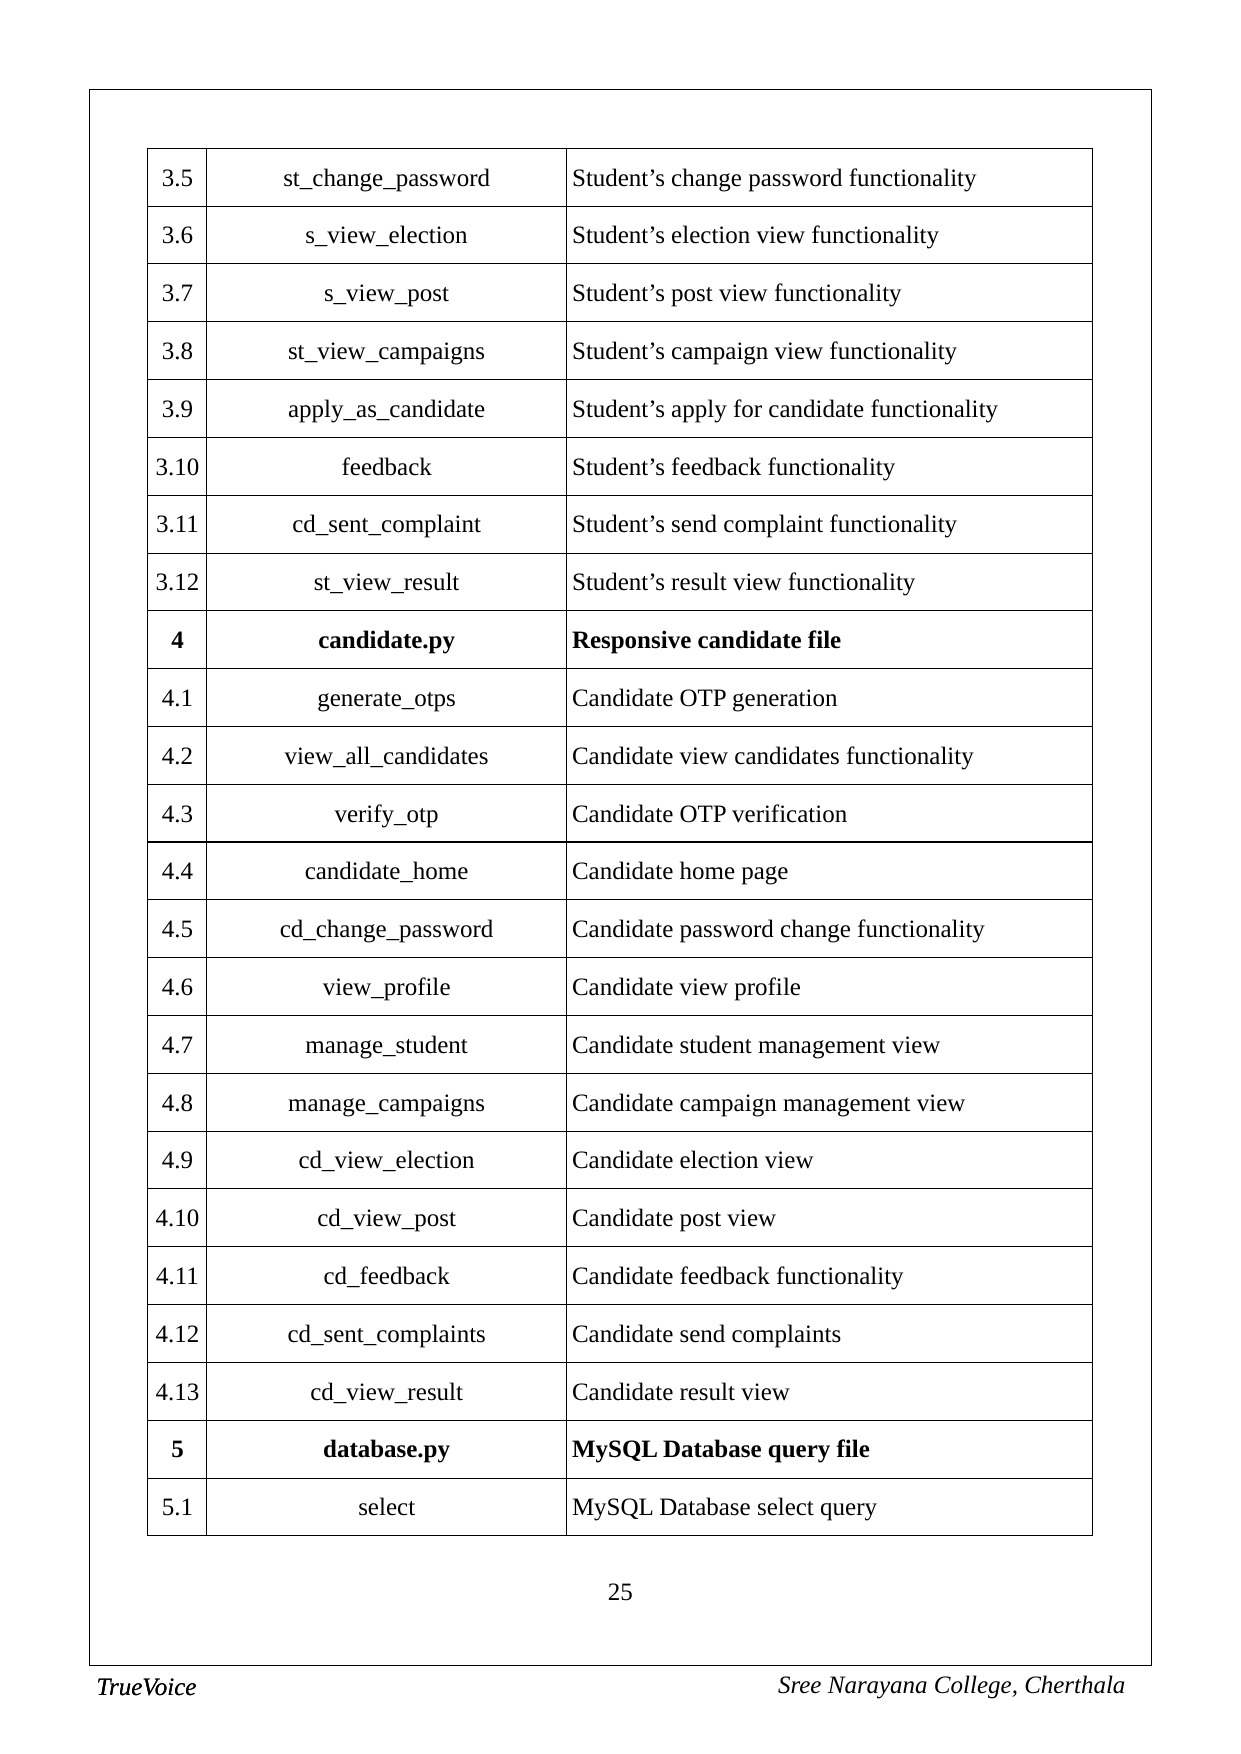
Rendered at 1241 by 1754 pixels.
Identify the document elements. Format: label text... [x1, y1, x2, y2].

table_cell manage_campaigns [207, 1074, 566, 1131]
table_cell 3.5 [148, 149, 206, 206]
table_cell Student’s feedback functionality [567, 438, 1092, 494]
table_cell Candidate feedback functionality [567, 1247, 1092, 1304]
table_cell st_change_password [207, 149, 566, 206]
table_cell select [207, 1479, 566, 1535]
table_cell Student’s result view functionality [567, 554, 1092, 610]
table_cell 4.3 [148, 785, 206, 841]
table_cell 4.11 [148, 1247, 206, 1304]
table_cell st_view_campaigns [207, 322, 566, 379]
table_cell s_view_post [207, 264, 566, 321]
table_cell 4.5 [148, 900, 206, 957]
table_cell cd_view_post [207, 1189, 566, 1246]
table_cell 5 [148, 1421, 206, 1477]
table_cell 4.9 [148, 1132, 206, 1188]
table_cell 4.1 [148, 669, 206, 726]
table_cell Candidate view candidates functionality [567, 727, 1092, 784]
table_cell verify_otp [207, 785, 566, 841]
table_cell 3.7 [148, 264, 206, 321]
table_cell generate_otps [207, 669, 566, 726]
table_cell 4 [148, 611, 206, 668]
table_cell 4.2 [148, 727, 206, 784]
table_cell st_view_result [207, 554, 566, 610]
table_cell Student’s send complaint functionality [567, 496, 1092, 552]
table_cell Student’s change password functionality [567, 149, 1092, 206]
table_cell 4.12 [148, 1305, 206, 1362]
table_cell 5.1 [148, 1479, 206, 1535]
table_cell MySQL Database query file [567, 1421, 1092, 1477]
table_cell Student’s election view functionality [567, 207, 1092, 263]
table_cell 3.10 [148, 438, 206, 494]
table_cell candidate_home [207, 843, 566, 899]
table_cell Student’s post view functionality [567, 264, 1092, 321]
table_cell 3.9 [148, 380, 206, 437]
table_cell view_all_candidates [207, 727, 566, 784]
table_cell 4.10 [148, 1189, 206, 1246]
table_cell 4.7 [148, 1016, 206, 1073]
table_cell 3.12 [148, 554, 206, 610]
table_cell candidate.py [207, 611, 566, 668]
table_cell Candidate campaign management view [567, 1074, 1092, 1131]
table_cell Candidate student management view [567, 1016, 1092, 1073]
table_cell Responsive candidate file [567, 611, 1092, 668]
table_cell 4.8 [148, 1074, 206, 1131]
table_cell Candidate view profile [567, 958, 1092, 1015]
table_cell manage_student [207, 1016, 566, 1073]
table_cell Candidate election view [567, 1132, 1092, 1188]
table_cell Candidate post view [567, 1189, 1092, 1246]
table_cell 4.4 [148, 843, 206, 899]
table_cell Candidate home page [567, 843, 1092, 899]
table_cell database.py [207, 1421, 566, 1477]
table_cell Candidate OTP verification [567, 785, 1092, 841]
table_cell Candidate result view [567, 1363, 1092, 1419]
table_cell 3.8 [148, 322, 206, 379]
table_cell s_view_election [207, 207, 566, 263]
table_cell Candidate password change functionality [567, 900, 1092, 957]
table_cell 4.6 [148, 958, 206, 1015]
table_cell cd_feedback [207, 1247, 566, 1304]
table_cell view_profile [207, 958, 566, 1015]
table_cell Candidate OTP generation [567, 669, 1092, 726]
table_cell cd_sent_complaints [207, 1305, 566, 1362]
table_cell 3.6 [148, 207, 206, 263]
table_cell 4.13 [148, 1363, 206, 1419]
table_cell 3.11 [148, 496, 206, 552]
table_cell cd_view_result [207, 1363, 566, 1419]
table_cell feedback [207, 438, 566, 494]
table_cell cd_view_election [207, 1132, 566, 1188]
table_cell MySQL Database select query [567, 1479, 1092, 1535]
table_cell cd_change_password [207, 900, 566, 957]
table_cell apply_as_candidate [207, 380, 566, 437]
table_cell Student’s apply for candidate functionality [567, 380, 1092, 437]
table_cell Student’s campaign view functionality [567, 322, 1092, 379]
table_cell Candidate send complaints [567, 1305, 1092, 1362]
table_cell cd_sent_complaint [207, 496, 566, 552]
